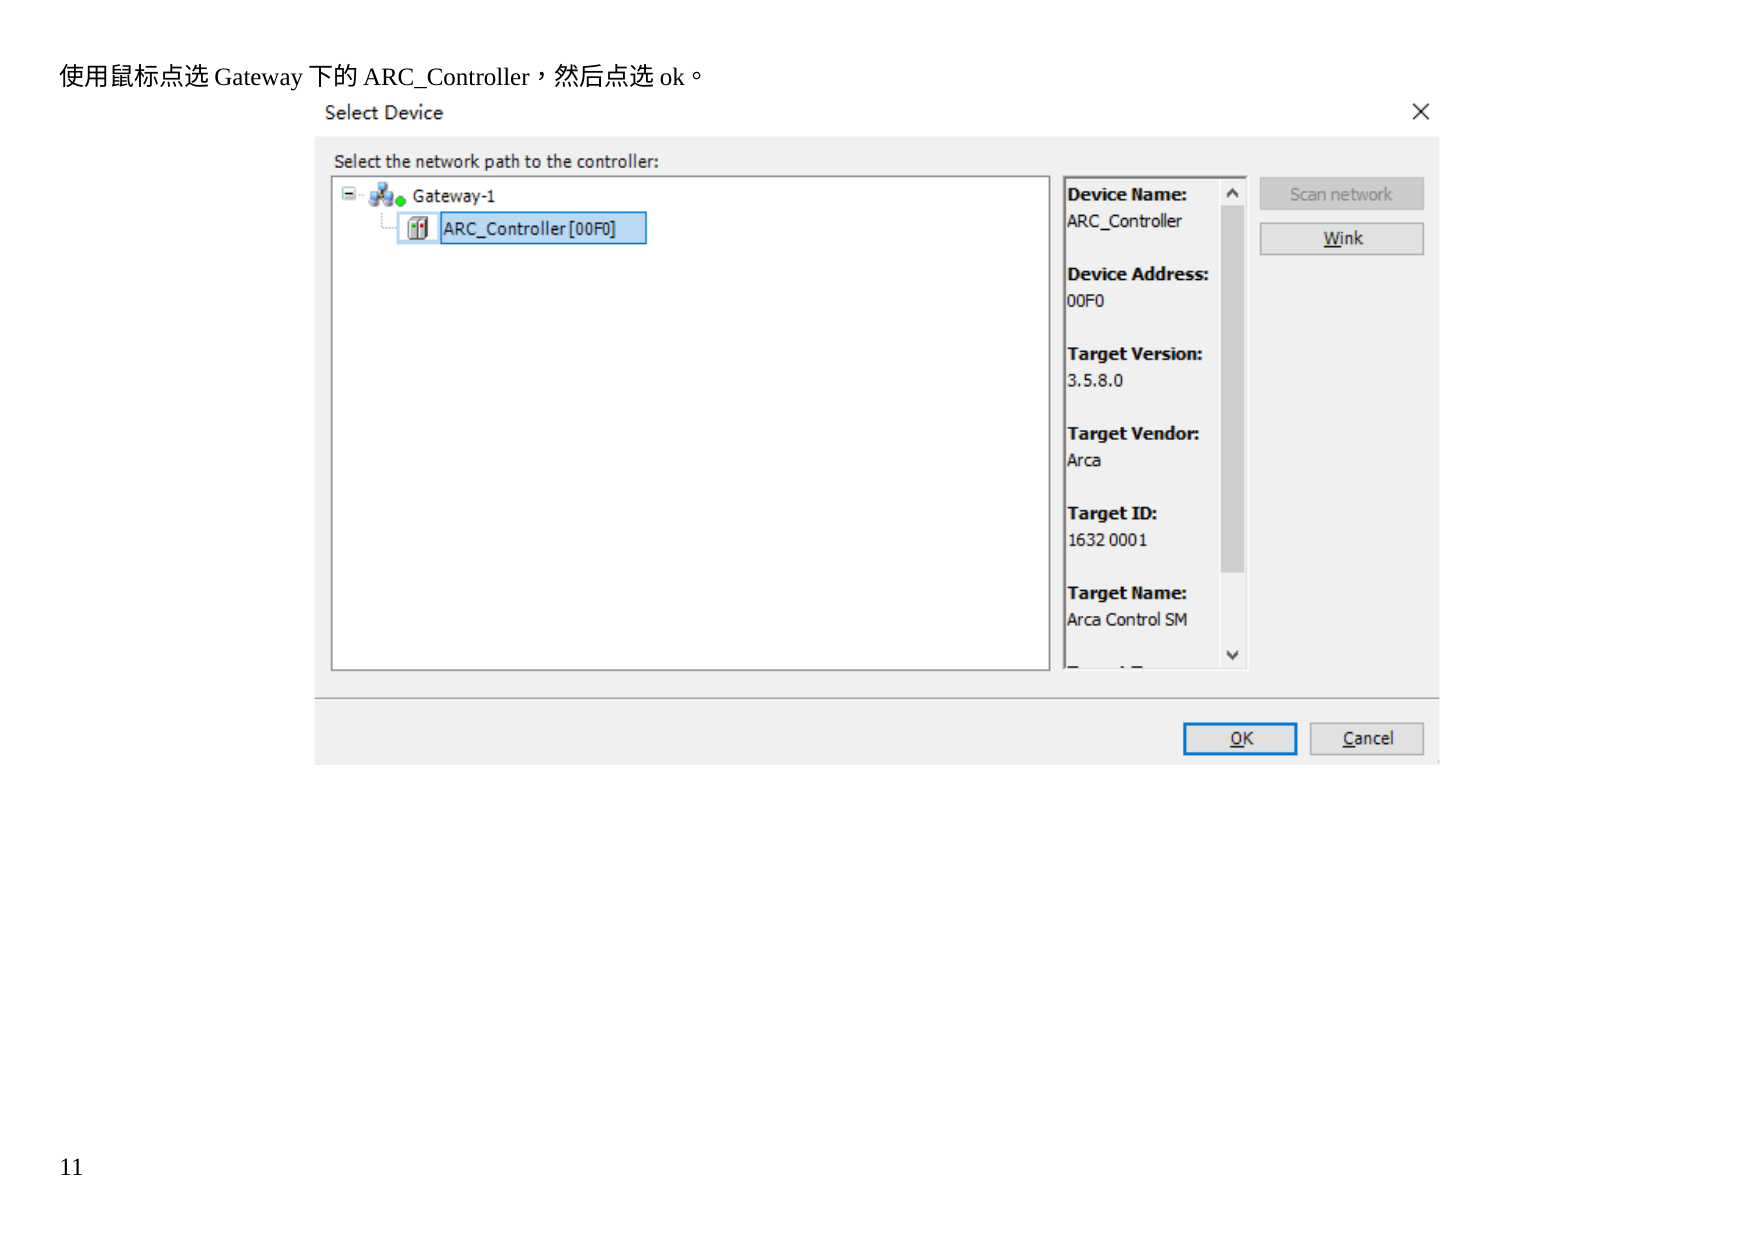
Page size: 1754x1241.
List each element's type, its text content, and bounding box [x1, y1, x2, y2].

text 使用鼠标点选Gateway下的ARC_Controller，然后点选ok。 [59, 59, 1695, 93]
picture [314, 93, 1440, 765]
